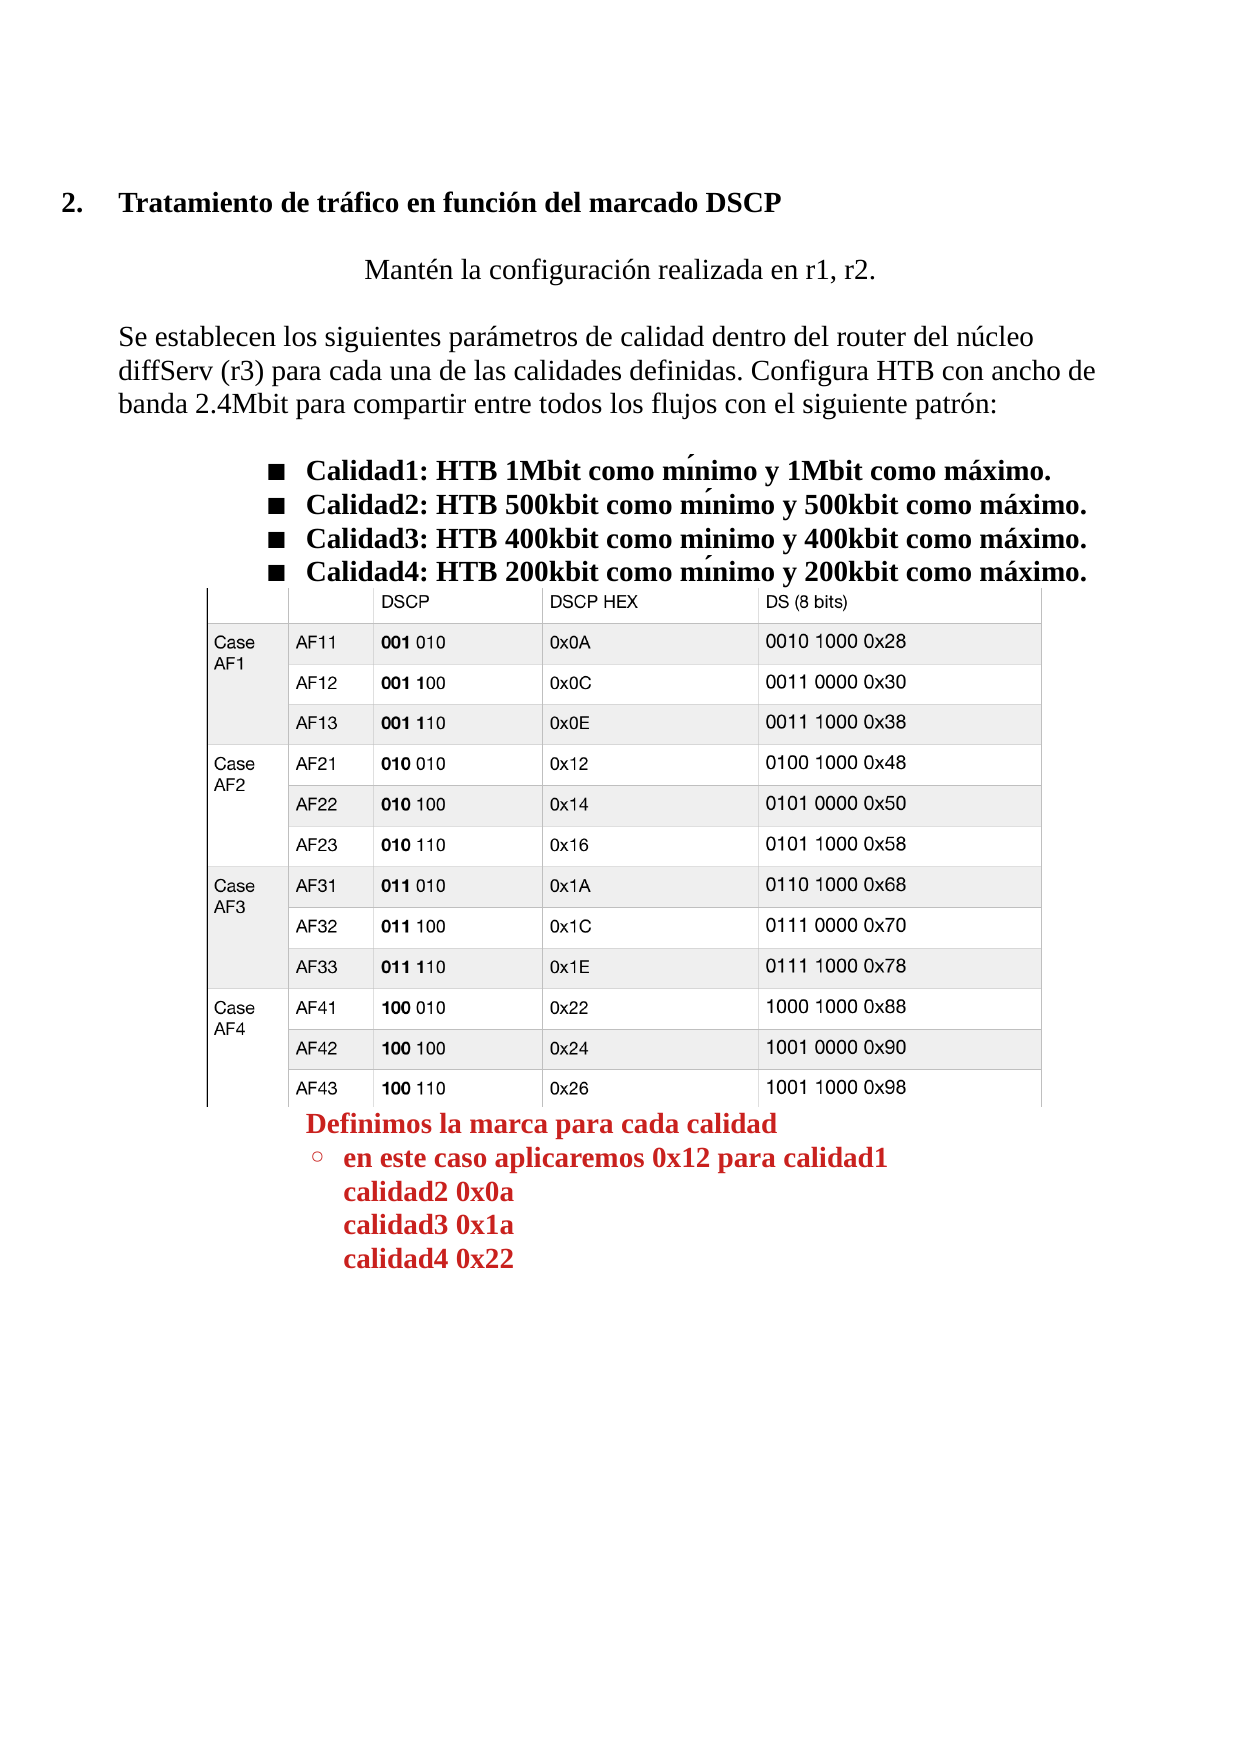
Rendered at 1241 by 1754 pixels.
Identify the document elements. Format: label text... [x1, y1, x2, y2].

text Se establecen los siguientes parámetros de calidad dentro del router del núcleo diffServ (r3) para cada una de las calidades definidas. Configura HTB con ancho de banda 2.4Mbit para compartir entre todos los flujos con el siguiente patrón: [118, 319, 1122, 420]
list Calidad2: HTB 500kbit como mı́nimo y 500kbit como máximo. [268, 487, 1122, 521]
list calidad2 0x0a [306, 1174, 1122, 1207]
list calidad3 0x1a [306, 1207, 1122, 1241]
list Calidad4: HTB 200kbit como mı́nimo y 200kbit como máximo. [268, 554, 1122, 588]
list Calidad3: HTB 400kbit como minimo y 400kbit como máximo. [268, 521, 1122, 554]
list Definimos la marca para cada calidad [268, 588, 1122, 1140]
list Calidad1: HTB 1Mbit como mı́nimo y 1Mbit como máximo. [268, 453, 1122, 487]
text Mantén la configuración realizada en r1, r2. [118, 252, 1122, 286]
list en este caso aplicaremos 0x12 para calidad1 [306, 1140, 1122, 1174]
list calidad4 0x22 [306, 1241, 1122, 1274]
picture [193, 588, 1048, 1107]
list Tratamiento de tráfico en función del marcado DSCP [61, 185, 1122, 219]
